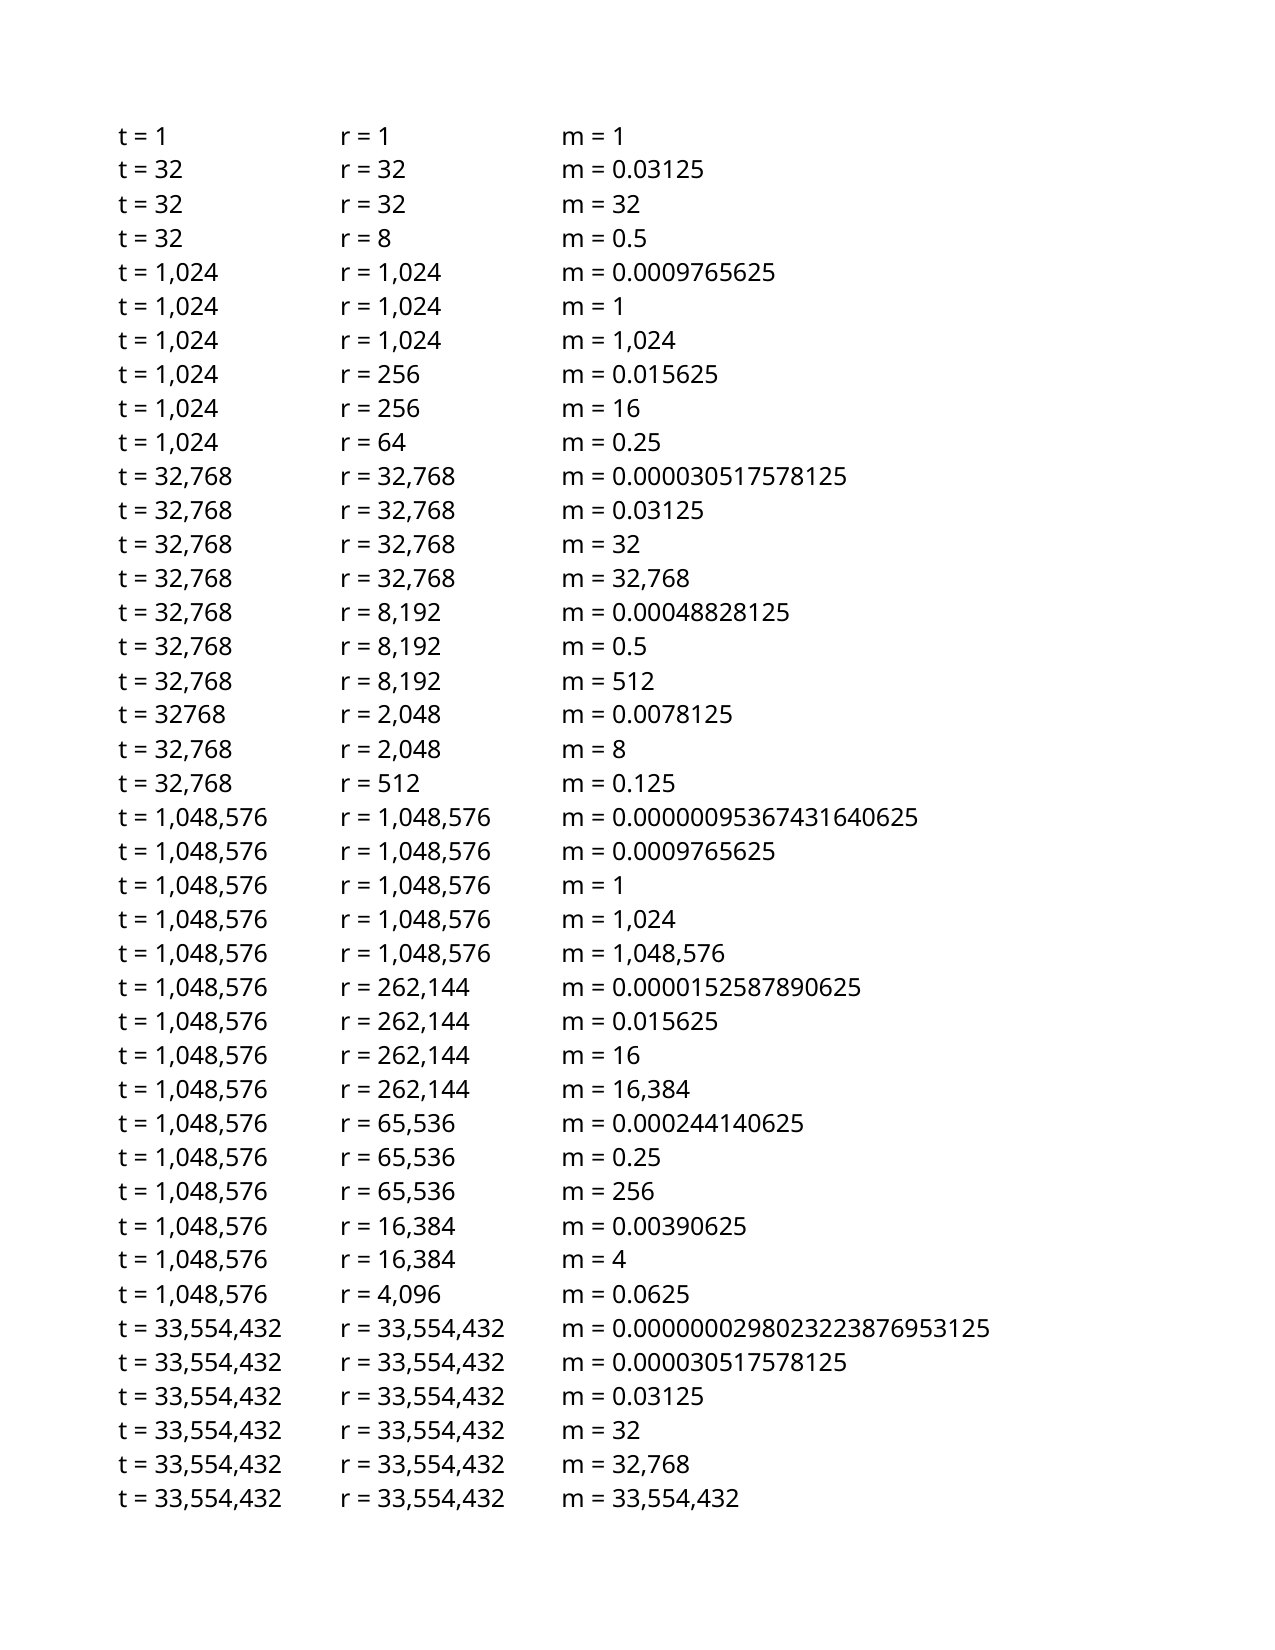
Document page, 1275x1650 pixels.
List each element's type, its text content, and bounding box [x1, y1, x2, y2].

text t = 1,048,576 r = 262,144 m = 0.015625 [118, 1004, 1157, 1038]
text t = 1,048,576 r = 65,536 m = 256 [118, 1174, 1157, 1208]
text t = 1,048,576 r = 262,144 m = 16 [118, 1038, 1157, 1072]
text t = 32,768 r = 2,048 m = 8 [118, 731, 1157, 765]
text t = 32 r = 32 m = 0.03125 [118, 152, 1157, 186]
text t = 32 r = 32 m = 32 [118, 186, 1157, 220]
text t = 1,048,576 r = 1,048,576 m = 1 [118, 867, 1157, 902]
text t = 1,024 r = 256 m = 16 [118, 391, 1157, 425]
text t = 1,048,576 r = 1,048,576 m = 0.0009765625 [118, 833, 1157, 867]
text t = 1,048,576 r = 1,048,576 m = 1,048,576 [118, 936, 1157, 970]
text t = 32,768 r = 32,768 m = 0.000030517578125 [118, 459, 1157, 493]
text t = 1,048,576 r = 65,536 m = 0.25 [118, 1140, 1157, 1174]
text t = 33,554,432 r = 33,554,432 m = 32,768 [118, 1447, 1157, 1481]
text t = 1,024 r = 256 m = 0.015625 [118, 357, 1157, 391]
text t = 1,048,576 r = 1,048,576 m = 1,024 [118, 902, 1157, 936]
text t = 1,024 r = 1,024 m = 0.0009765625 [118, 254, 1157, 288]
text t = 32,768 r = 8,192 m = 512 [118, 663, 1157, 697]
text t = 1,024 r = 64 m = 0.25 [118, 425, 1157, 459]
text t = 32768 r = 2,048 m = 0.0078125 [118, 697, 1157, 731]
text t = 1,048,576 r = 4,096 m = 0.0625 [118, 1276, 1157, 1310]
text t = 33,554,432 r = 33,554,432 m = 0.0000000298023223876953125 [118, 1310, 1157, 1344]
text t = 1,048,576 r = 16,384 m = 4 [118, 1242, 1157, 1276]
text t = 1,048,576 r = 262,144 m = 16,384 [118, 1072, 1157, 1106]
text t = 1,048,576 r = 65,536 m = 0.000244140625 [118, 1106, 1157, 1140]
text t = 32,768 r = 32,768 m = 32,768 [118, 561, 1157, 595]
text t = 1,048,576 r = 16,384 m = 0.00390625 [118, 1208, 1157, 1242]
text t = 1,048,576 r = 1,048,576 m = 0.00000095367431640625 [118, 799, 1157, 833]
text t = 32,768 r = 32,768 m = 32 [118, 527, 1157, 561]
text t = 33,554,432 r = 33,554,432 m = 0.03125 [118, 1378, 1157, 1412]
text t = 33,554,432 r = 33,554,432 m = 32 [118, 1412, 1157, 1447]
text t = 32,768 r = 32,768 m = 0.03125 [118, 493, 1157, 527]
text t = 32,768 r = 8,192 m = 0.5 [118, 629, 1157, 663]
text t = 1,048,576 r = 262,144 m = 0.0000152587890625 [118, 970, 1157, 1004]
text t = 1,024 r = 1,024 m = 1 [118, 288, 1157, 322]
text t = 32 r = 8 m = 0.5 [118, 220, 1157, 254]
text t = 1 r = 1 m = 1 [118, 118, 1157, 152]
text t = 32,768 r = 8,192 m = 0.00048828125 [118, 595, 1157, 629]
text t = 33,554,432 r = 33,554,432 m = 33,554,432 [118, 1481, 1157, 1515]
text t = 32,768 r = 512 m = 0.125 [118, 765, 1157, 799]
text t = 33,554,432 r = 33,554,432 m = 0.000030517578125 [118, 1344, 1157, 1378]
text t = 1,024 r = 1,024 m = 1,024 [118, 322, 1157, 357]
